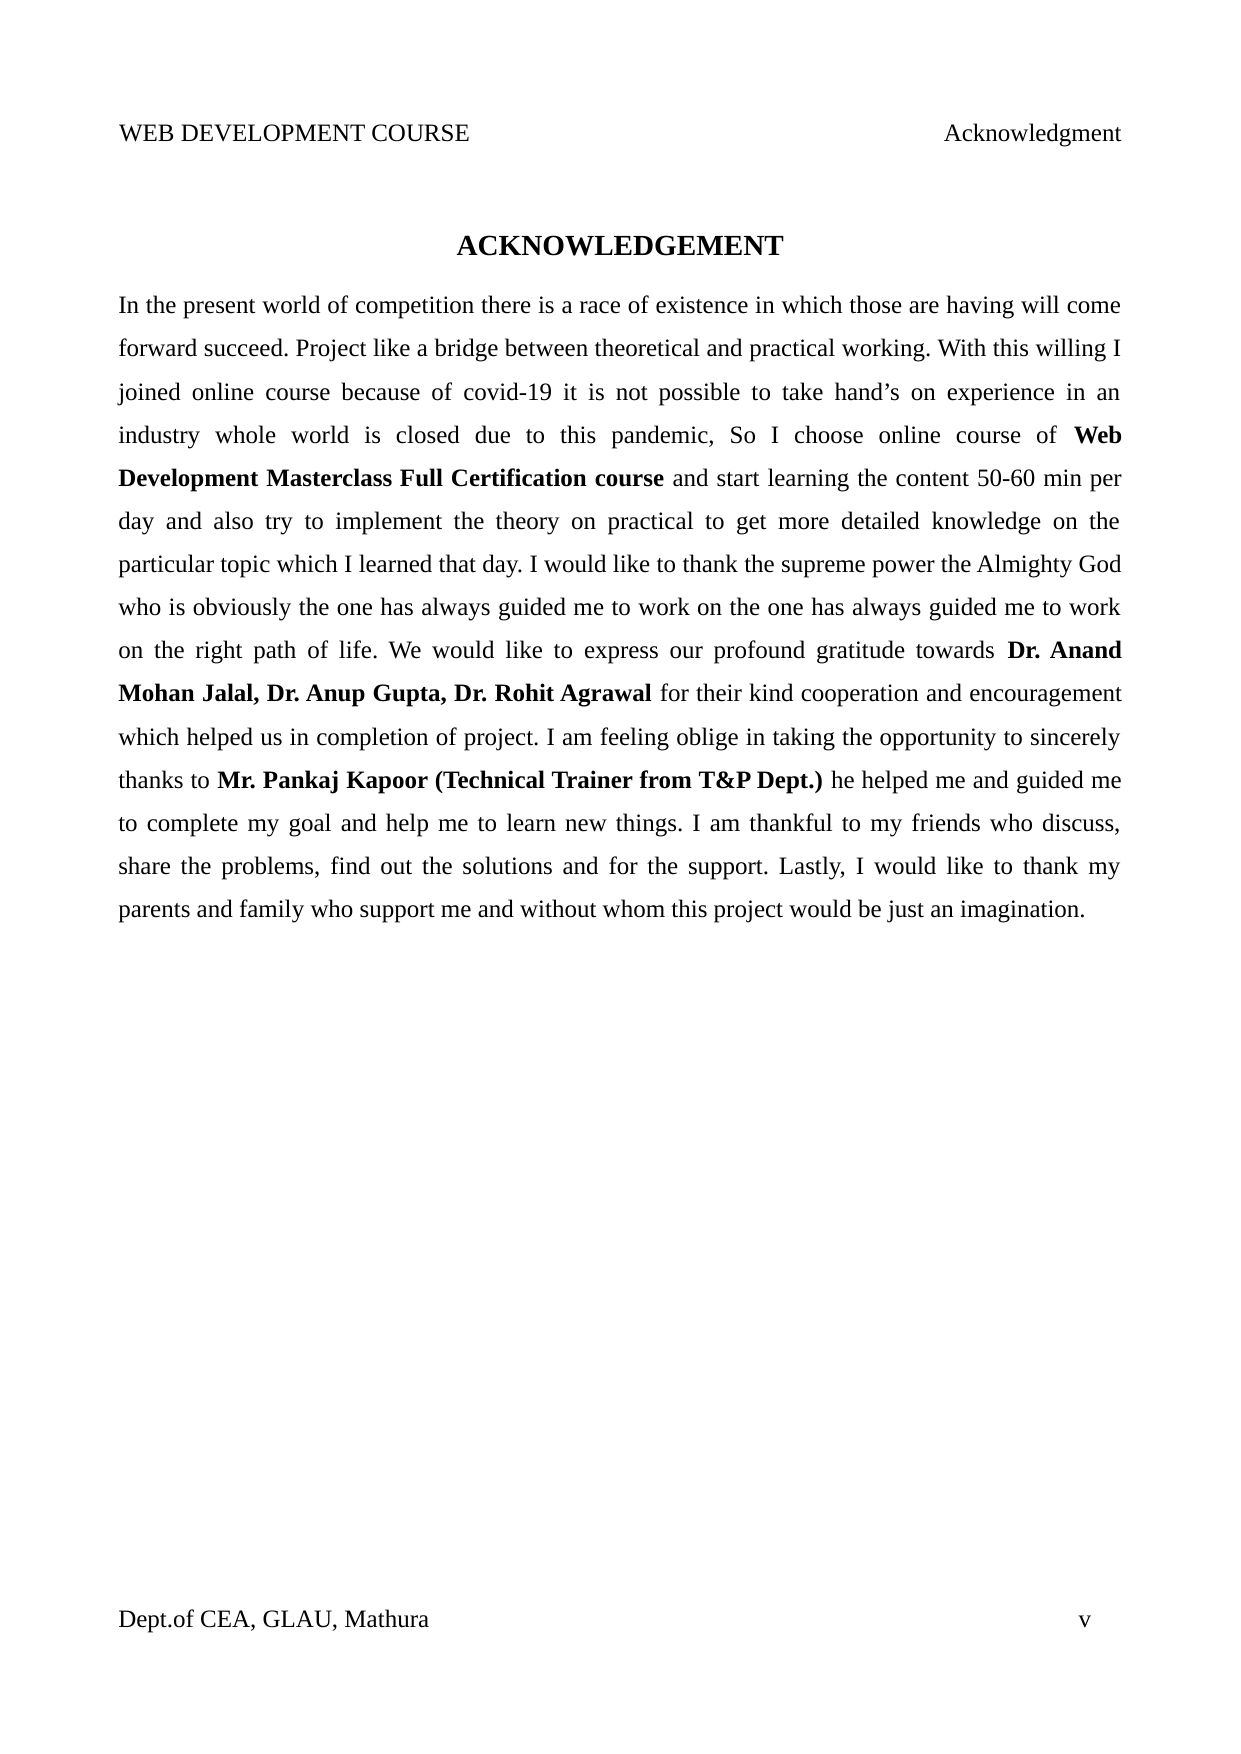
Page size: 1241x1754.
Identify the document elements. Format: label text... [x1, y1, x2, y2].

text WEB DEVELOPMENT COURSE Acknowledgment [118, 118, 1122, 147]
text ACKNOWLEDGEMENT [118, 228, 1122, 262]
text In the present world of competition there is a race of existence in which those are having will come forward succeed. Project like a bridge between theoretical and practical working. With this willing I joined online course because of covid-19 it is not possible to take hand’s on experience in an industry whole world is closed due to this pandemic, So I choose online course of Web Development Masterclass Full Certification course and start learning the content 50-60 min per day and also try to implement the theory on practical to get more detailed knowledge on the particular topic which I learned that day. I would like to thank the supreme power the Almighty God who is obviously the one has always guided me to work on the one has always guided me to work on the right path of life. We would like to express our profound gratitude towards Dr. Anand Mohan Jalal, Dr. Anup Gupta, Dr. Rohit Agrawal for their kind cooperation and encouragement which helped us in completion of project. I am feeling oblige in taking the opportunity to sincerely thanks to Mr. Pankaj Kapoor (Technical Trainer from T&P Dept.) he helped me and guided me to complete my goal and help me to learn new things. I am thankful to my friends who discuss, share the problems, find out the solutions and for the support. Lastly, I would like to thank my parents and family who support me and without whom this project would be just an imagination. [118, 290, 1122, 923]
text Dept.of CEA, GLAU, Mathura v [118, 1604, 1122, 1633]
